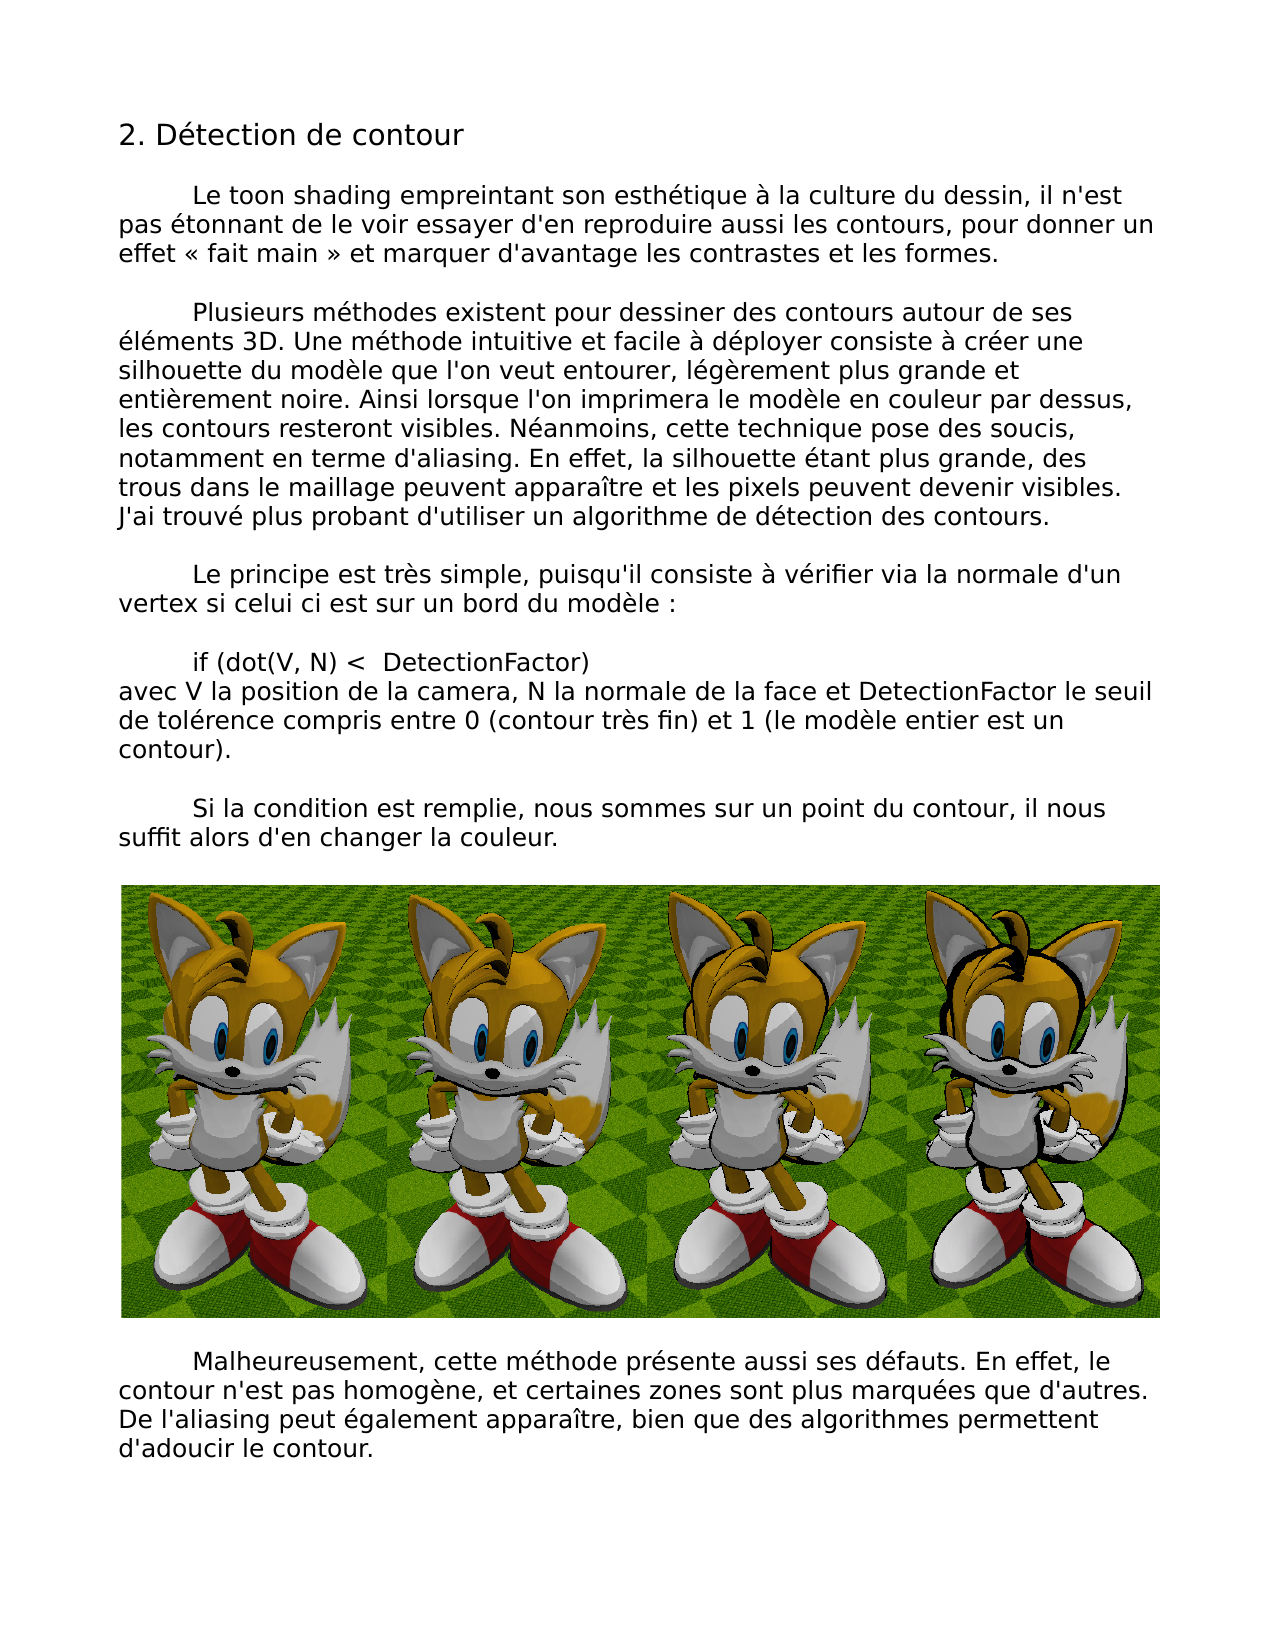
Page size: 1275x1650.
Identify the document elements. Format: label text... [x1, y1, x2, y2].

text Le principe est très simple, puisqu'il consiste à vérifier via la normale d'un vertex si celui ci est sur un bord du modèle : [118, 560, 1157, 619]
text if (dot(V, N) < DetectionFactor) [118, 648, 1157, 677]
picture [121, 885, 1160, 1318]
text Si la condition est remplie, nous sommes sur un point du contour, il nous suffit alors d'en changer la couleur. [118, 794, 1157, 852]
text Malheureusement, cette méthode présente aussi ses défauts. En effet, le contour n'est pas homogène, et certaines zones sont plus marquées que d'autres. De l'aliasing peut également apparaître, bien que des algorithmes permettent d'adoucir le contour. [118, 1347, 1157, 1463]
text Plusieurs méthodes existent pour dessiner des contours autour de ses éléments 3D. Une méthode intuitive et facile à déployer consiste à créer une silhouette du modèle que l'on veut entourer, légèrement plus grande et entièrement noire. Ainsi lorsque l'on imprimera le modèle en couleur par dessus, les contours resteront visibles. Néanmoins, cette technique pose des soucis, notamment en terme d'aliasing. En effet, la silhouette étant plus grande, des trous dans le maillage peuvent apparaître et les pixels peuvent devenir visibles. J'ai trouvé plus probant d'utiliser un algorithme de détection des contours. [118, 298, 1157, 531]
text 2. Détection de contour [118, 118, 1157, 152]
text avec V la position de la camera, N la normale de la face et DetectionFactor le seuil de tolérence compris entre 0 (contour très fin) et 1 (le modèle entier est un contour). [118, 677, 1157, 764]
text Le toon shading empreintant son esthétique à la culture du dessin, il n'est pas étonnant de le voir essayer d'en reproduire aussi les contours, pour donner un effet « fait main » et marquer d'avantage les contrastes et les formes. [118, 181, 1157, 269]
